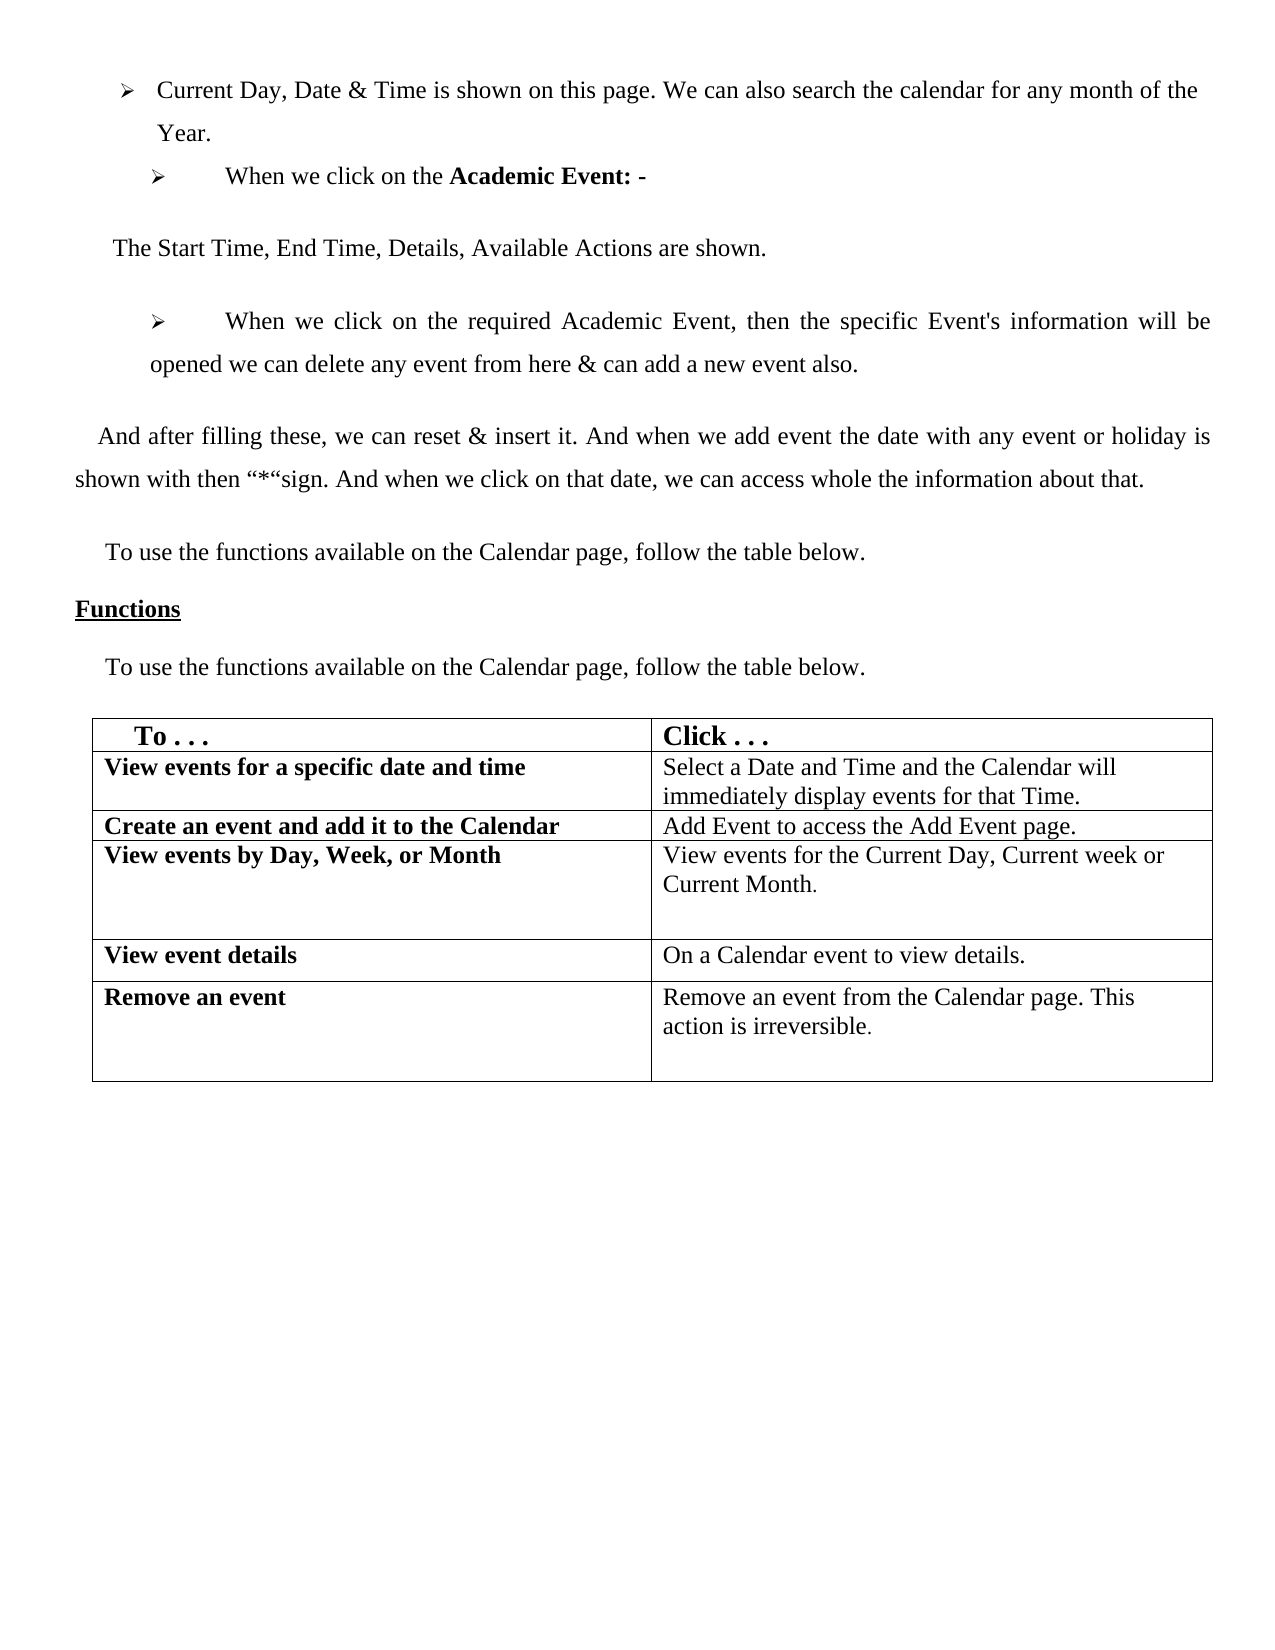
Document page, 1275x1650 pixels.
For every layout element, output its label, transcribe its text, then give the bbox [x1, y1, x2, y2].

text And after filling these, we can reset & insert it. And when we add event the date with any event or holiday is shown with then “*“sign. And when we click on that date, we can access whole the information about that. [75, 421, 1212, 493]
table_header Click . . . [652, 719, 1212, 751]
table_cell Create an event and add it to the Calendar [93, 811, 651, 839]
list Current Day, Date & Time is shown on this page. We can also search the calendar for any month of the Year. [119, 75, 1200, 147]
table_cell Remove an event [93, 982, 651, 1081]
table_cell View events for the Current Day, Current week or Current Month. [652, 841, 1212, 939]
table_cell View events for a specific date and time [93, 752, 651, 810]
table_cell On a Calendar event to view details. [652, 940, 1212, 981]
text Functions [75, 594, 1200, 623]
table_header To . . . [93, 719, 651, 751]
list When we click on the required Academic Event, then the specific Event's information will be opened we can delete any event from here & can add a new event also. [150, 306, 1212, 378]
text The Start Time, End Time, Details, Available Actions are shown. [75, 233, 1212, 262]
text To use the functions available on the Calendar page, follow the table below. [105, 537, 1200, 565]
table_cell Add Event to access the Add Event page. [652, 811, 1212, 839]
table_cell Select a Date and Time and the Calendar will immediately display events for that Time. [652, 752, 1212, 810]
table_cell View events by Day, Week, or Month [93, 841, 651, 939]
table_cell View event details [93, 940, 651, 981]
list When we click on the Academic Event: - [150, 161, 1212, 190]
table_cell Remove an event from the Calendar page. This action is irreversible. [652, 982, 1212, 1081]
text To use the functions available on the Calendar page, follow the table below. [105, 652, 1200, 681]
